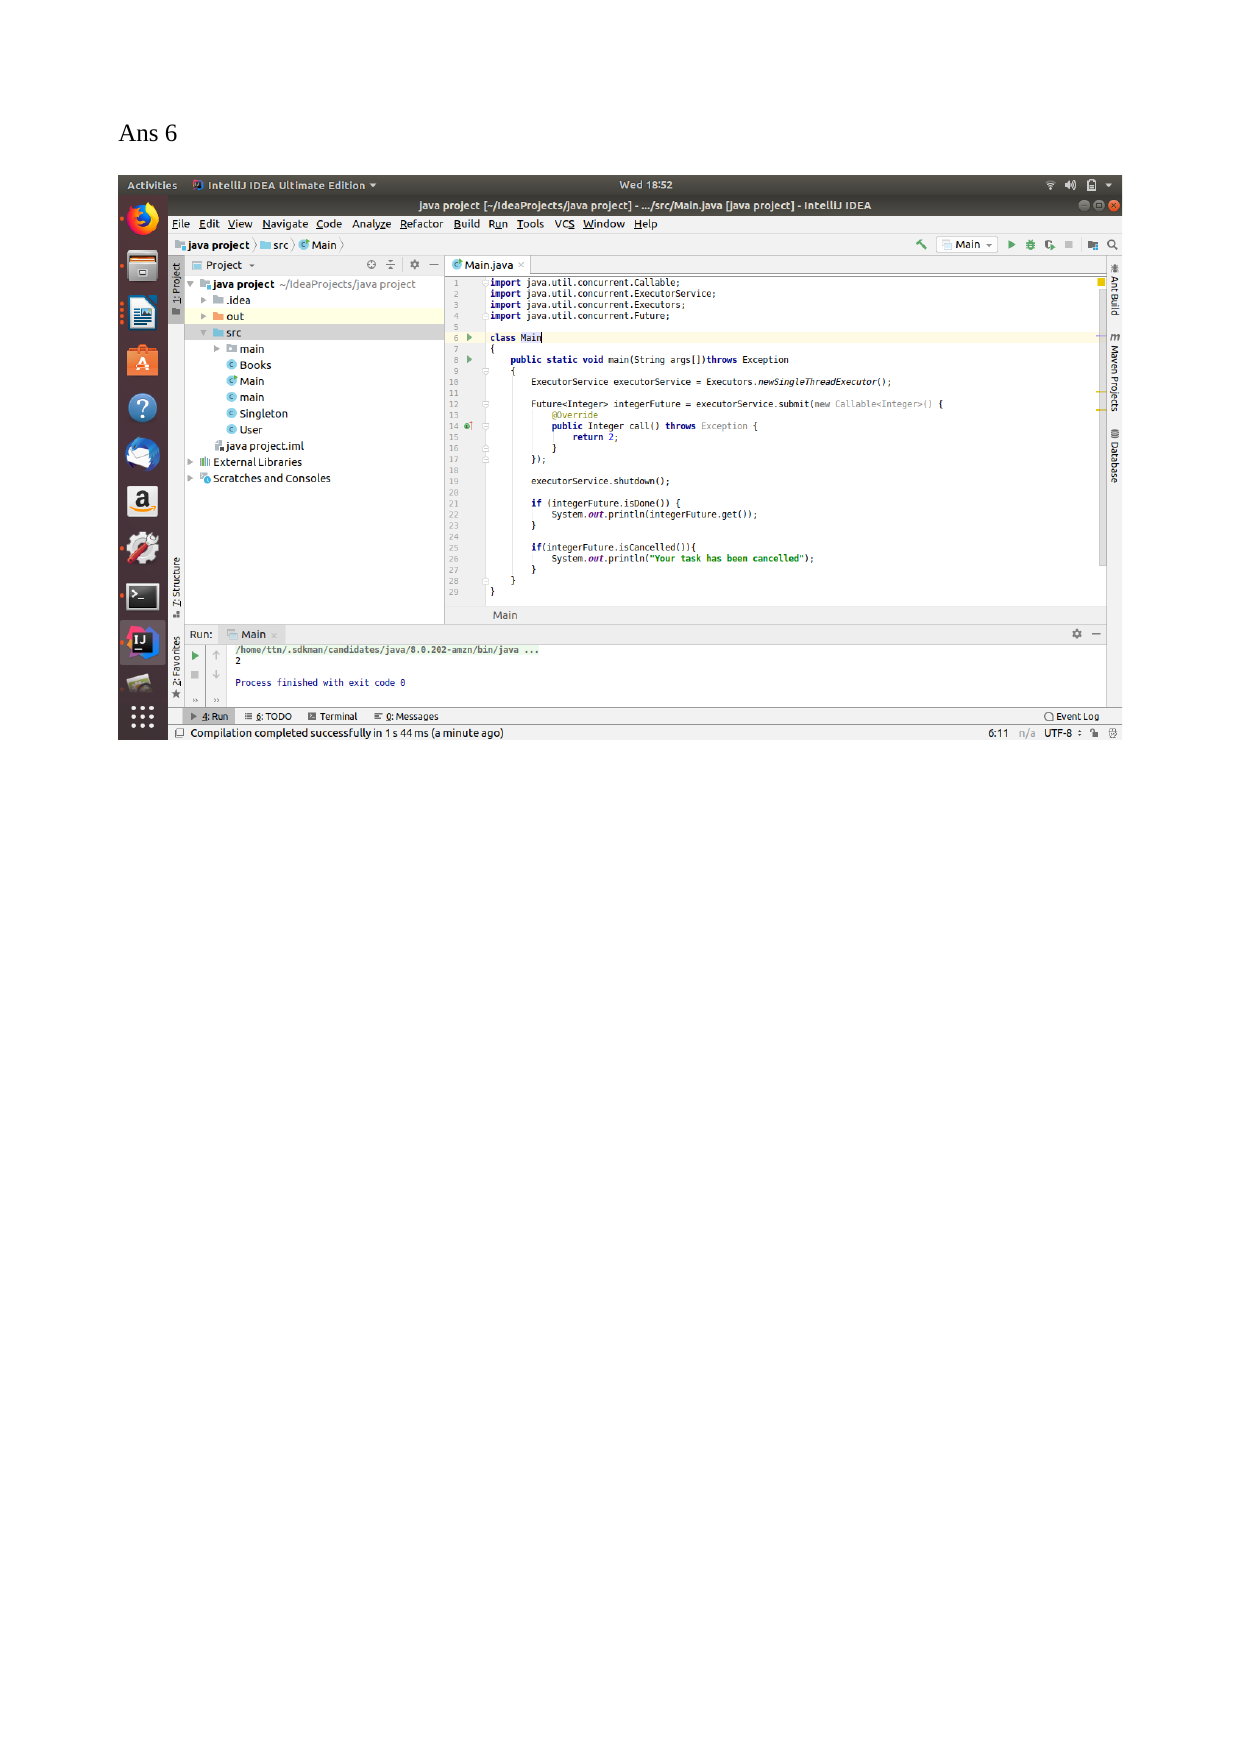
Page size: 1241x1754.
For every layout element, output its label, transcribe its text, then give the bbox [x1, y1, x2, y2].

text Ans 6 [118, 118, 1122, 147]
picture [118, 175, 1123, 740]
